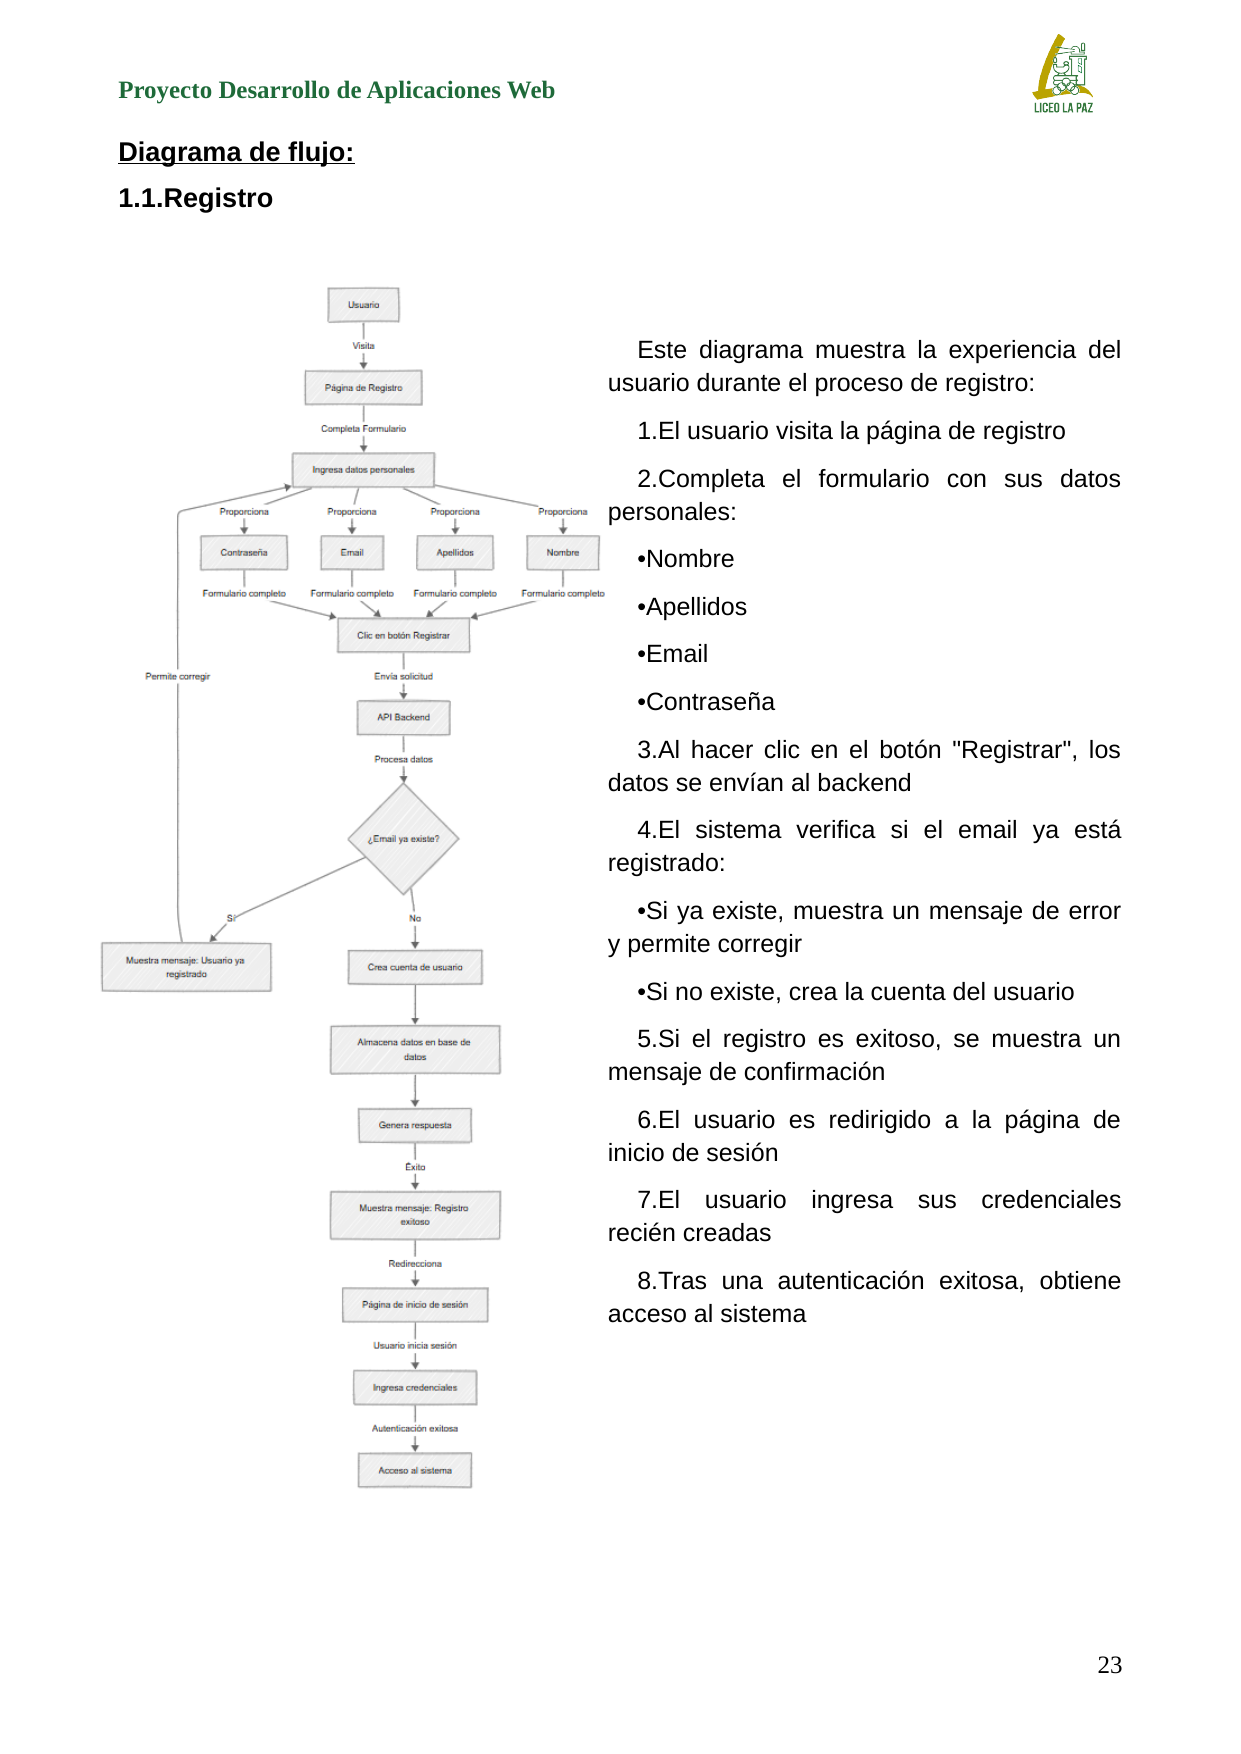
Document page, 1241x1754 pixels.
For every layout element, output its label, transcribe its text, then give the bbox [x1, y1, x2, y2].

text 8.Tras una autenticación exitosa, obtiene acceso al sistema [608, 1266, 1122, 1328]
subtitle 1.1.Registro [118, 182, 1122, 213]
text 4.El sistema verifica si el email ya está registrado: [608, 815, 1122, 877]
text •Contraseña [608, 687, 1122, 716]
subtitle Diagrama de flujo: [118, 136, 1122, 167]
text 5.Si el registro es exitoso, se muestra un mensaje de confirmación [608, 1024, 1122, 1086]
picture [84, 274, 608, 1518]
text 2.Completa el formulario con sus datos personales: [608, 463, 1122, 525]
text •Si no existe, crea la cuenta del usuario [608, 976, 1122, 1005]
text •Apellidos [608, 592, 1122, 621]
text •Nombre [608, 544, 1122, 573]
text Este diagrama muestra la experiencia del usuario durante el proceso de registro: [608, 335, 1122, 397]
text 1.El usuario visita la página de registro [608, 416, 1122, 445]
text •Si ya existe, muestra un mensaje de error y permite corregir [608, 896, 1122, 958]
text 7.El usuario ingresa sus credenciales recién creadas [608, 1185, 1122, 1247]
text 6.El usuario es redirigido a la página de inicio de sesión [608, 1105, 1122, 1166]
text 3.Al hacer clic en el botón "Registrar", los datos se envían al backend [608, 734, 1122, 796]
text •Email [608, 639, 1122, 668]
picture [1025, 26, 1100, 121]
